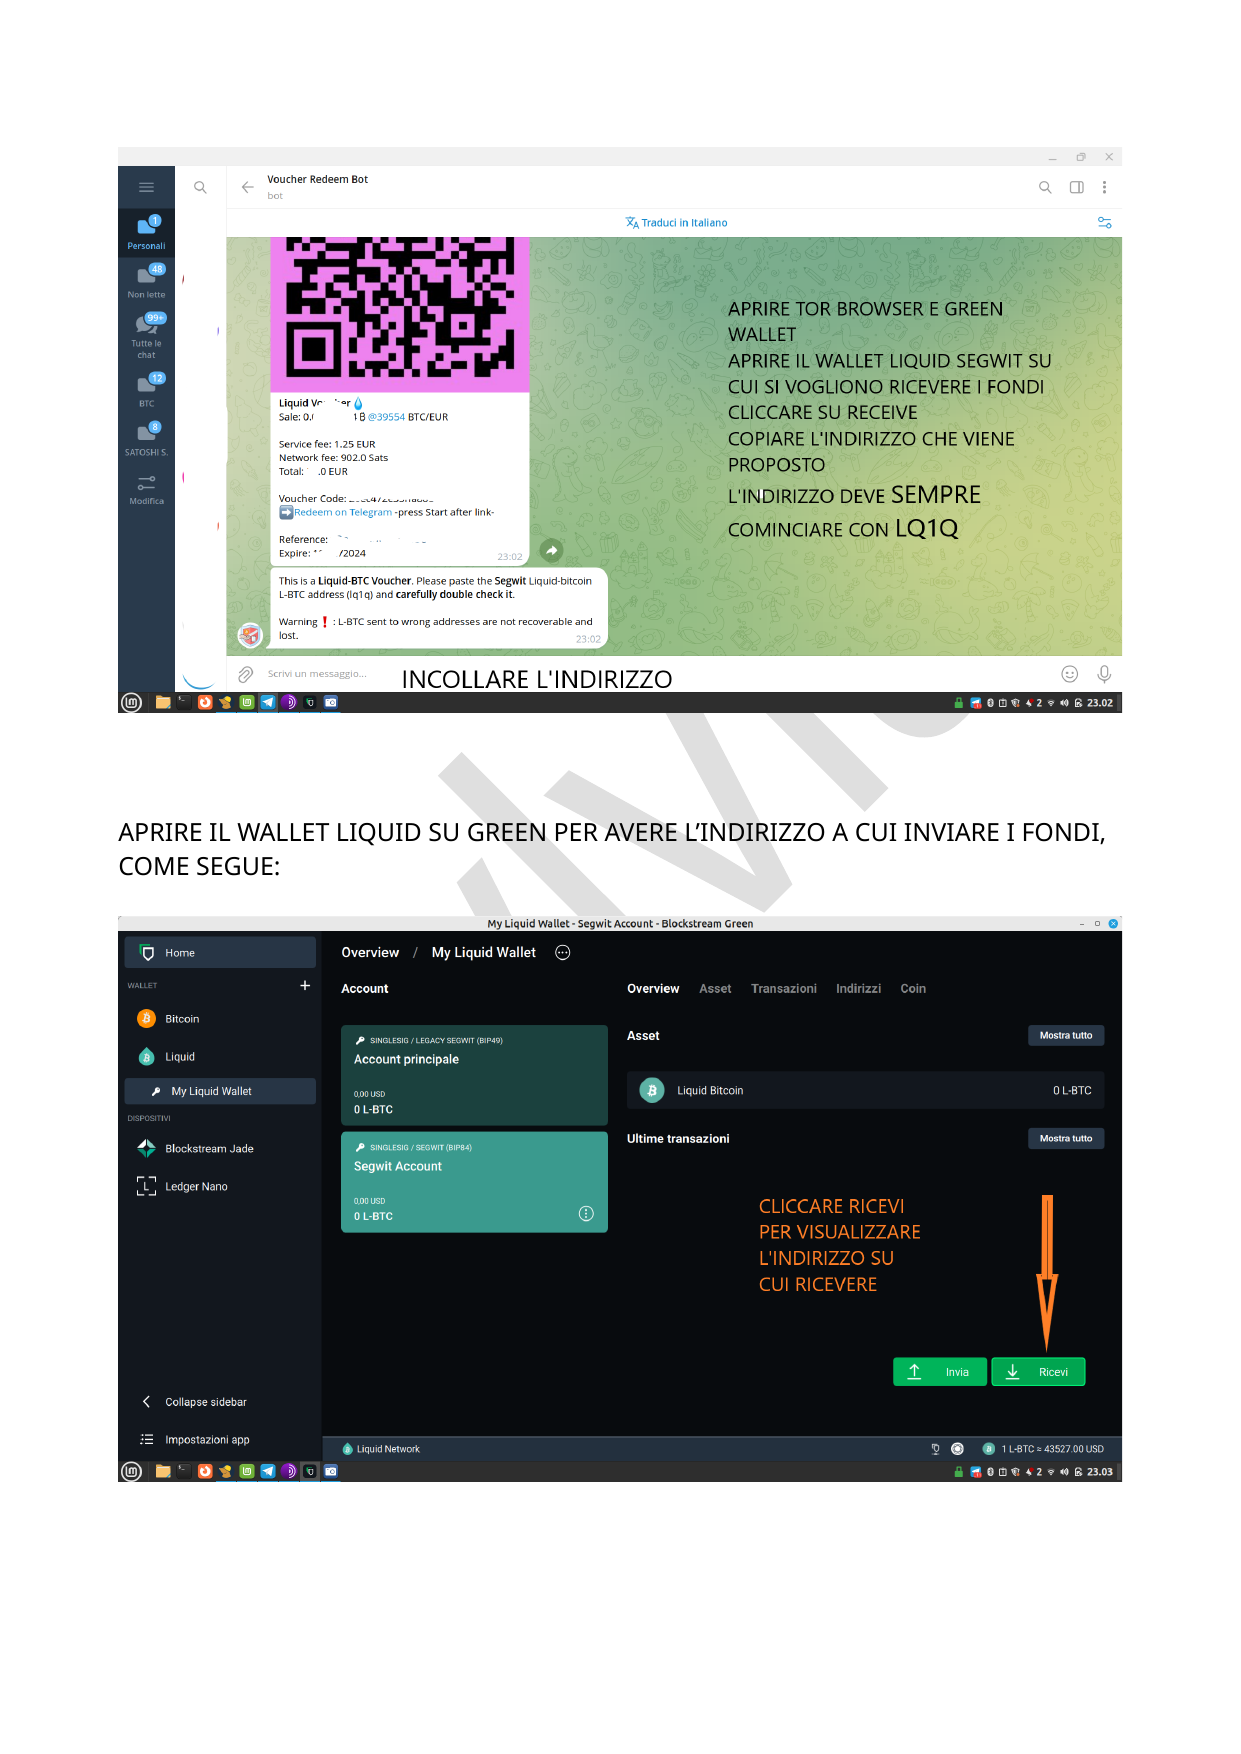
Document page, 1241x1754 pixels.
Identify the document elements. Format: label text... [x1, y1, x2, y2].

picture [118, 147, 1123, 713]
text APRIRE IL WALLET LIQUID SU GREEN PER AVERE L’INDIRIZZO A CUI INVIARE I FONDI, COME SEGUE: [118, 814, 544, 883]
text APRIRE IL WALLET LIQUID SU GREEN PER AVERE L’INDIRIZZO A CUI INVIARE I FONDI, COME SEGUE: [650, 814, 754, 874]
picture [118, 916, 1123, 1482]
text APRIRE IL WALLET LIQUID SU GREEN PER AVERE L’INDIRIZZO A CUI INVIARE I FONDI, COME SEGUE: [757, 814, 1122, 883]
text APRIRE IL WALLET LIQUID SU GREEN PER AVERE L’INDIRIZZO A CUI INVIARE I FONDI, COME SEGUE: [525, 814, 706, 883]
